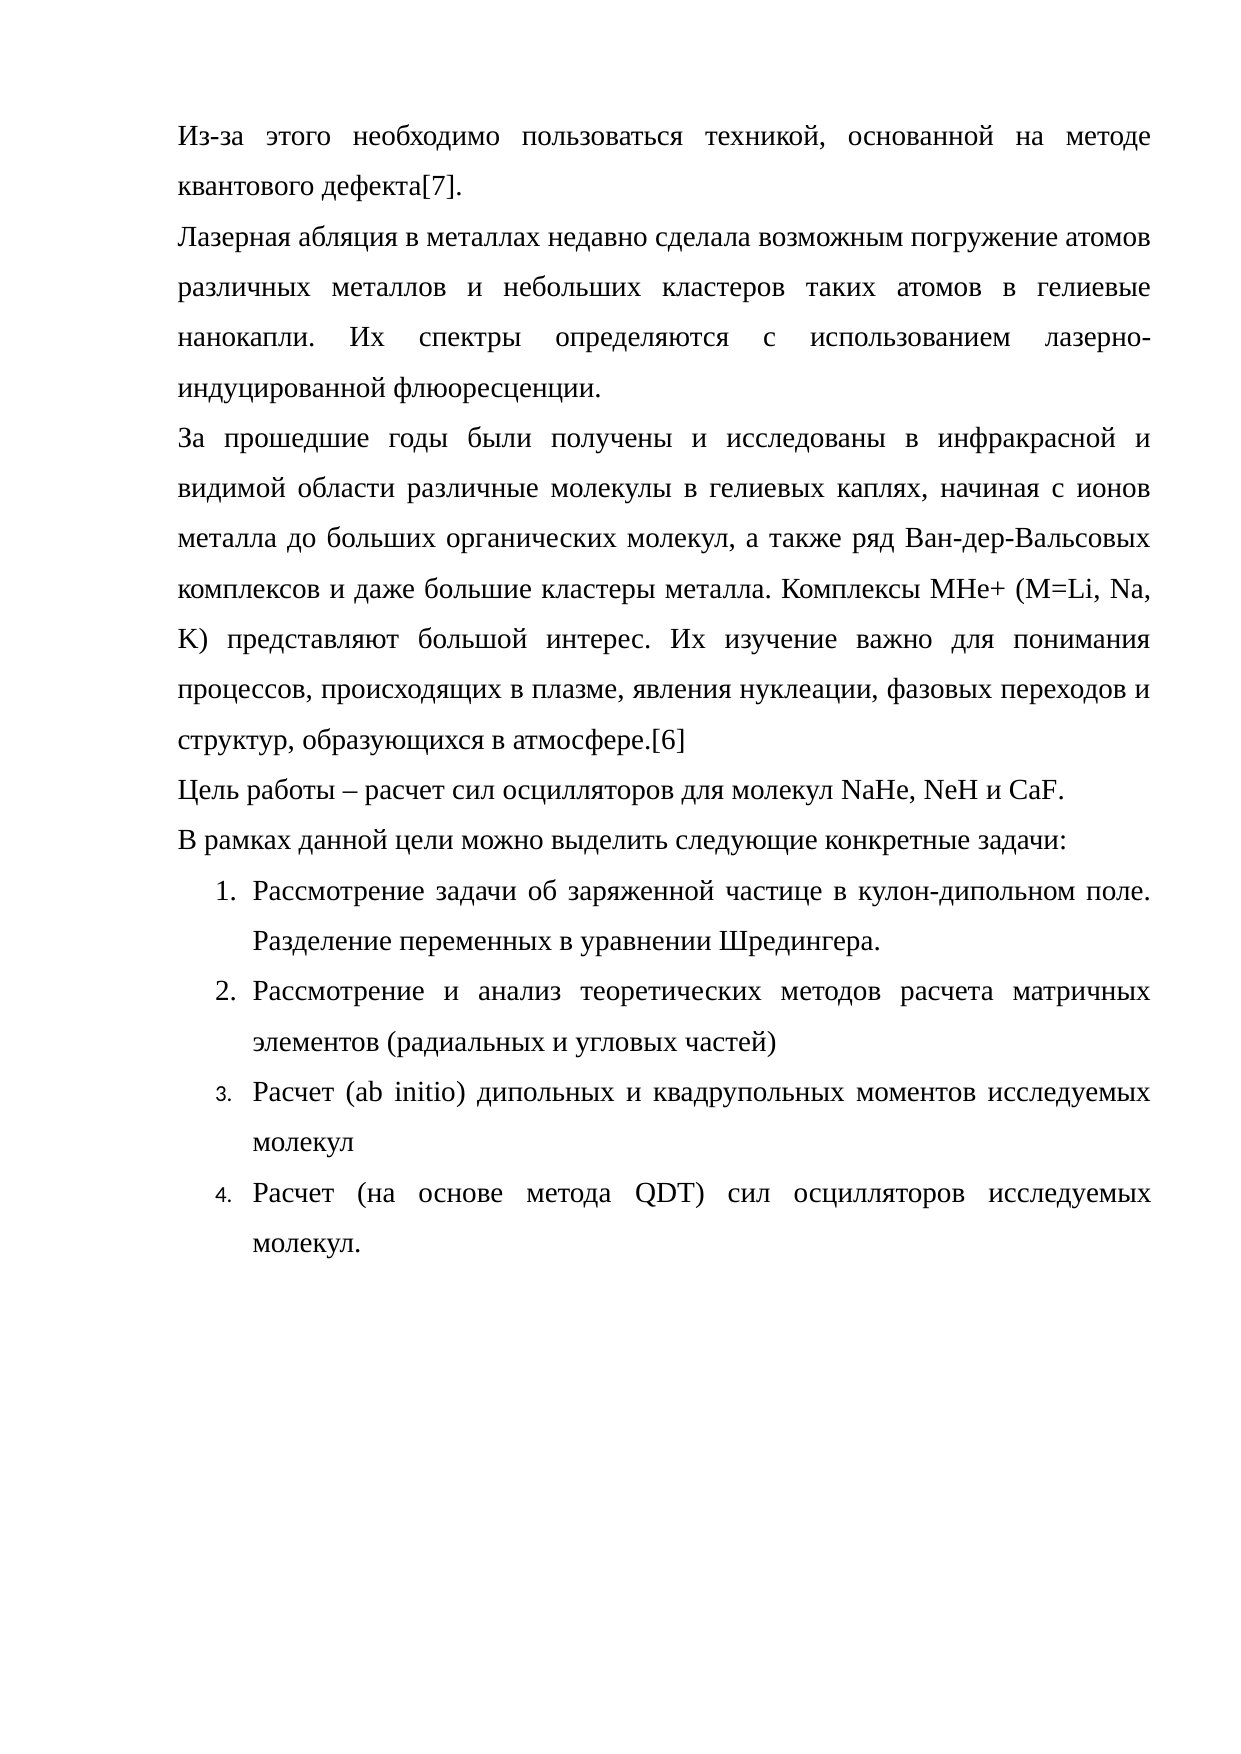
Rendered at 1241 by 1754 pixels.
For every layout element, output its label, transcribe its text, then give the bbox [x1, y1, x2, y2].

list Расчет (ab initio) дипольных и квадрупольных моментов исследуемых молекул [215, 1074, 1152, 1158]
list Лазерная абляция в металлах недавно сделала возможным погружение атомов различных металлов и небольших кластеров таких атомов в гелиевые нанокапли. Их спектры определяются с использованием лазерно-индуцированной флюоресценции. [177, 219, 1152, 403]
list Цель работы – расчет сил осцилляторов для молекул NaHe, NeH и CaF. [177, 772, 1152, 806]
list За прошедшие годы были получены и исследованы в инфракрасной и видимой области различные молекулы в гелиевых каплях, начиная с ионов металла до больших органических молекул, а также ряд Ван-дер-Вальсовых комплексов и даже большие кластеры металла. Комплексы MHe+ (M=Li, Na, K) представляют большой интерес. Их изучение важно для понимания процессов, происходящих в плазме, явления нуклеации, фазовых переходов и структур, образующихся в атмосфере.[6] [177, 420, 1152, 755]
list Рассмотрение задачи об заряженной частице в кулон-дипольном поле. Разделение переменных в уравнении Шредингера. [215, 873, 1152, 957]
list Из-за этого необходимо пользоваться техникой, основанной на методе квантового дефекта[7]. [177, 118, 1152, 202]
list Расчет (на основе метода QDT) сил осцилляторов исследуемых молекул. [215, 1175, 1152, 1258]
list В рамках данной цели можно выделить следующие конкретные задачи: [177, 822, 1152, 856]
list Рассмотрение и анализ теоретических методов расчета матричных элементов (радиальных и угловых частей) [215, 973, 1152, 1057]
